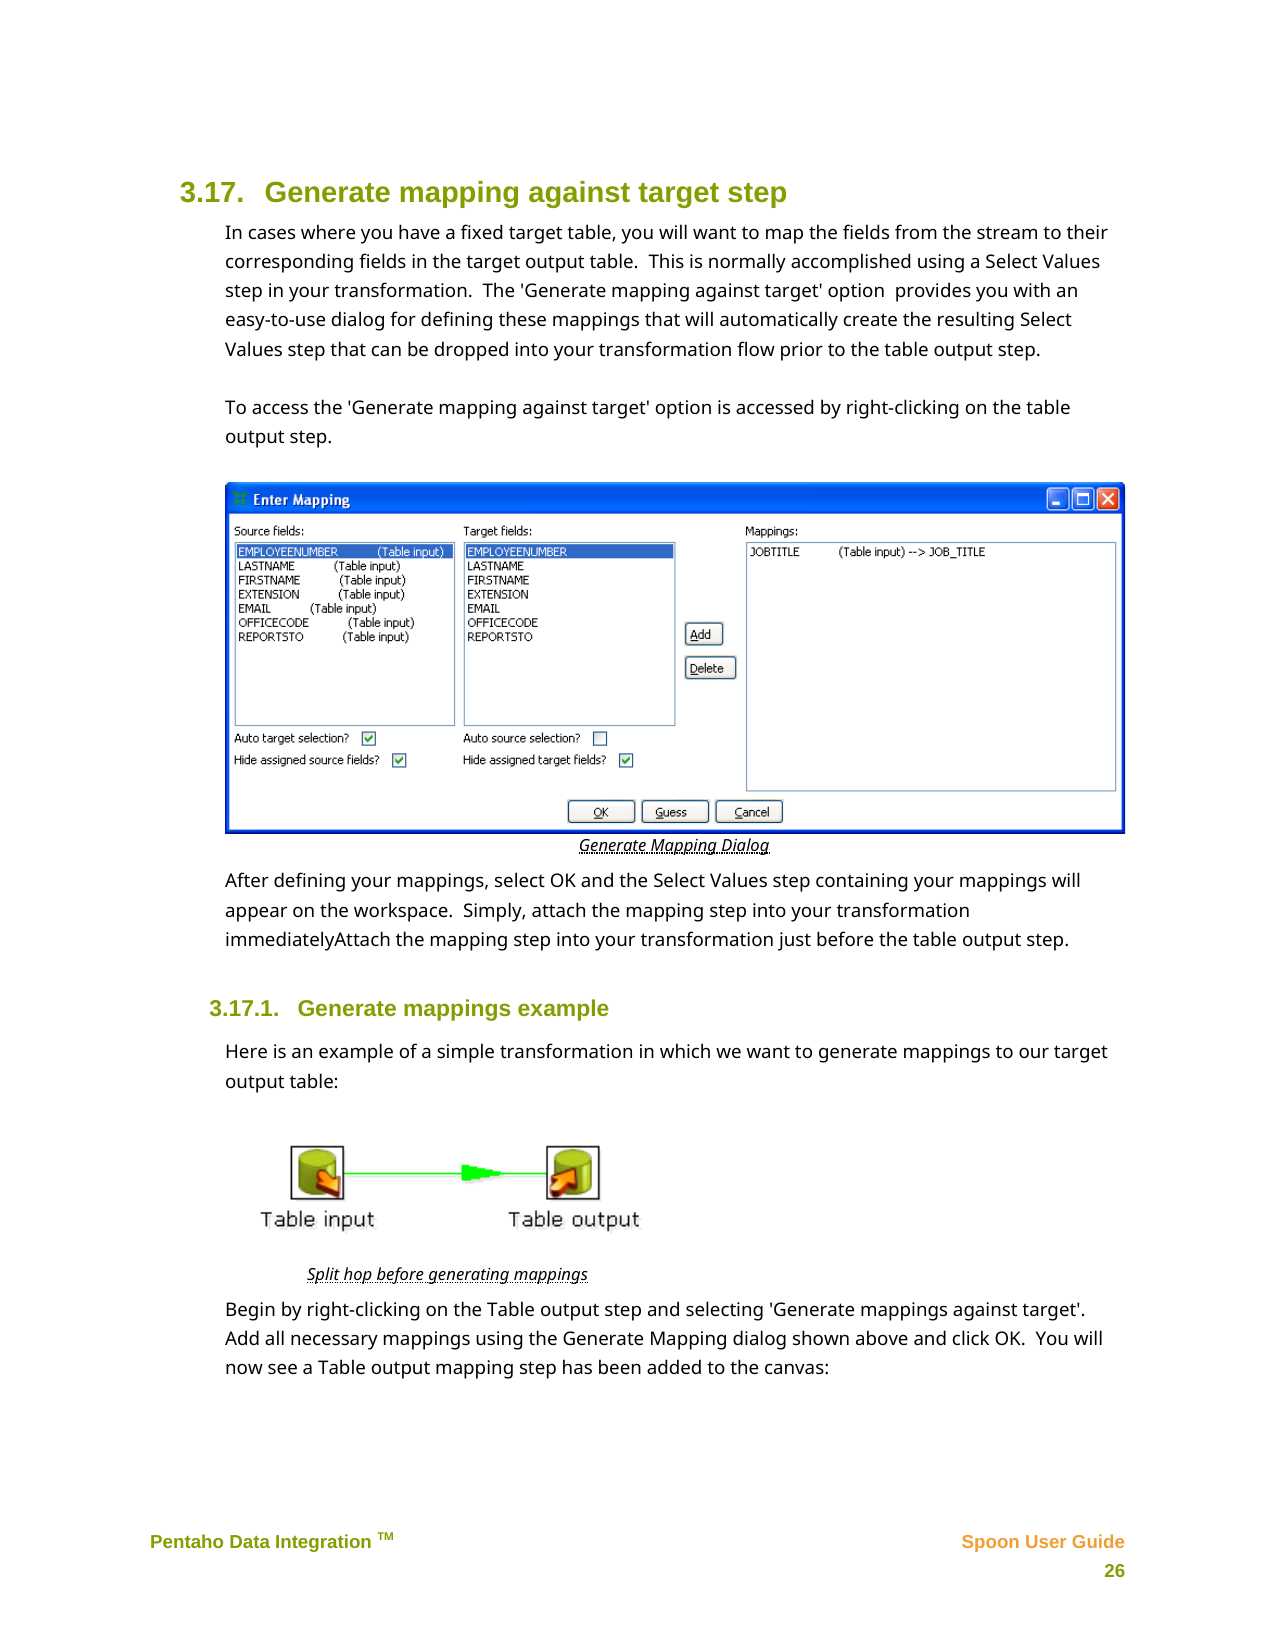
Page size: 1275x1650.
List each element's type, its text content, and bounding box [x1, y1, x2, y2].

text After defining your mappings, select OK and the Select Values step containing your mappings will appear on the workspace. Simply, attach the mapping step into your transformation immediatelyAttach the mapping step into your transformation just before the table output step. [225, 834, 1125, 952]
text Split hop before generating mappings [229, 1122, 668, 1285]
picture [236, 1121, 672, 1263]
text Begin by right-clicking on the Table output step and selecting 'Generate mappings against target'. Add all necessary mappings using the Generate Mapping dialog shown above and click OK. You will now see a Table output mapping step has been added to the canvas: [225, 1094, 1125, 1380]
text Generate Mapping Dialog [227, 834, 1123, 856]
subtitle Generate mappings example [209, 988, 1125, 1023]
text To access the 'Generate mapping against target' option is accessed by right-clicking on the table output step. [225, 391, 1125, 449]
text Here is an example of a simple transformation in which we want to generate mappings to our target output table: [225, 1036, 1125, 1094]
picture [225, 482, 1125, 834]
subtitle Generate mapping against target step [179, 175, 1125, 210]
text In cases where you have a fixed target table, you will want to map the fields from the stream to their corresponding fields in the target output table. This is normally accomplished using a Select Values step in your transformation. The 'Generate mapping against target' option provides you with an easy-to-use dialog for defining these mappings that will automatically create the resulting Select Values step that can be dropped into your transformation flow prior to the table output step. [225, 216, 1125, 362]
